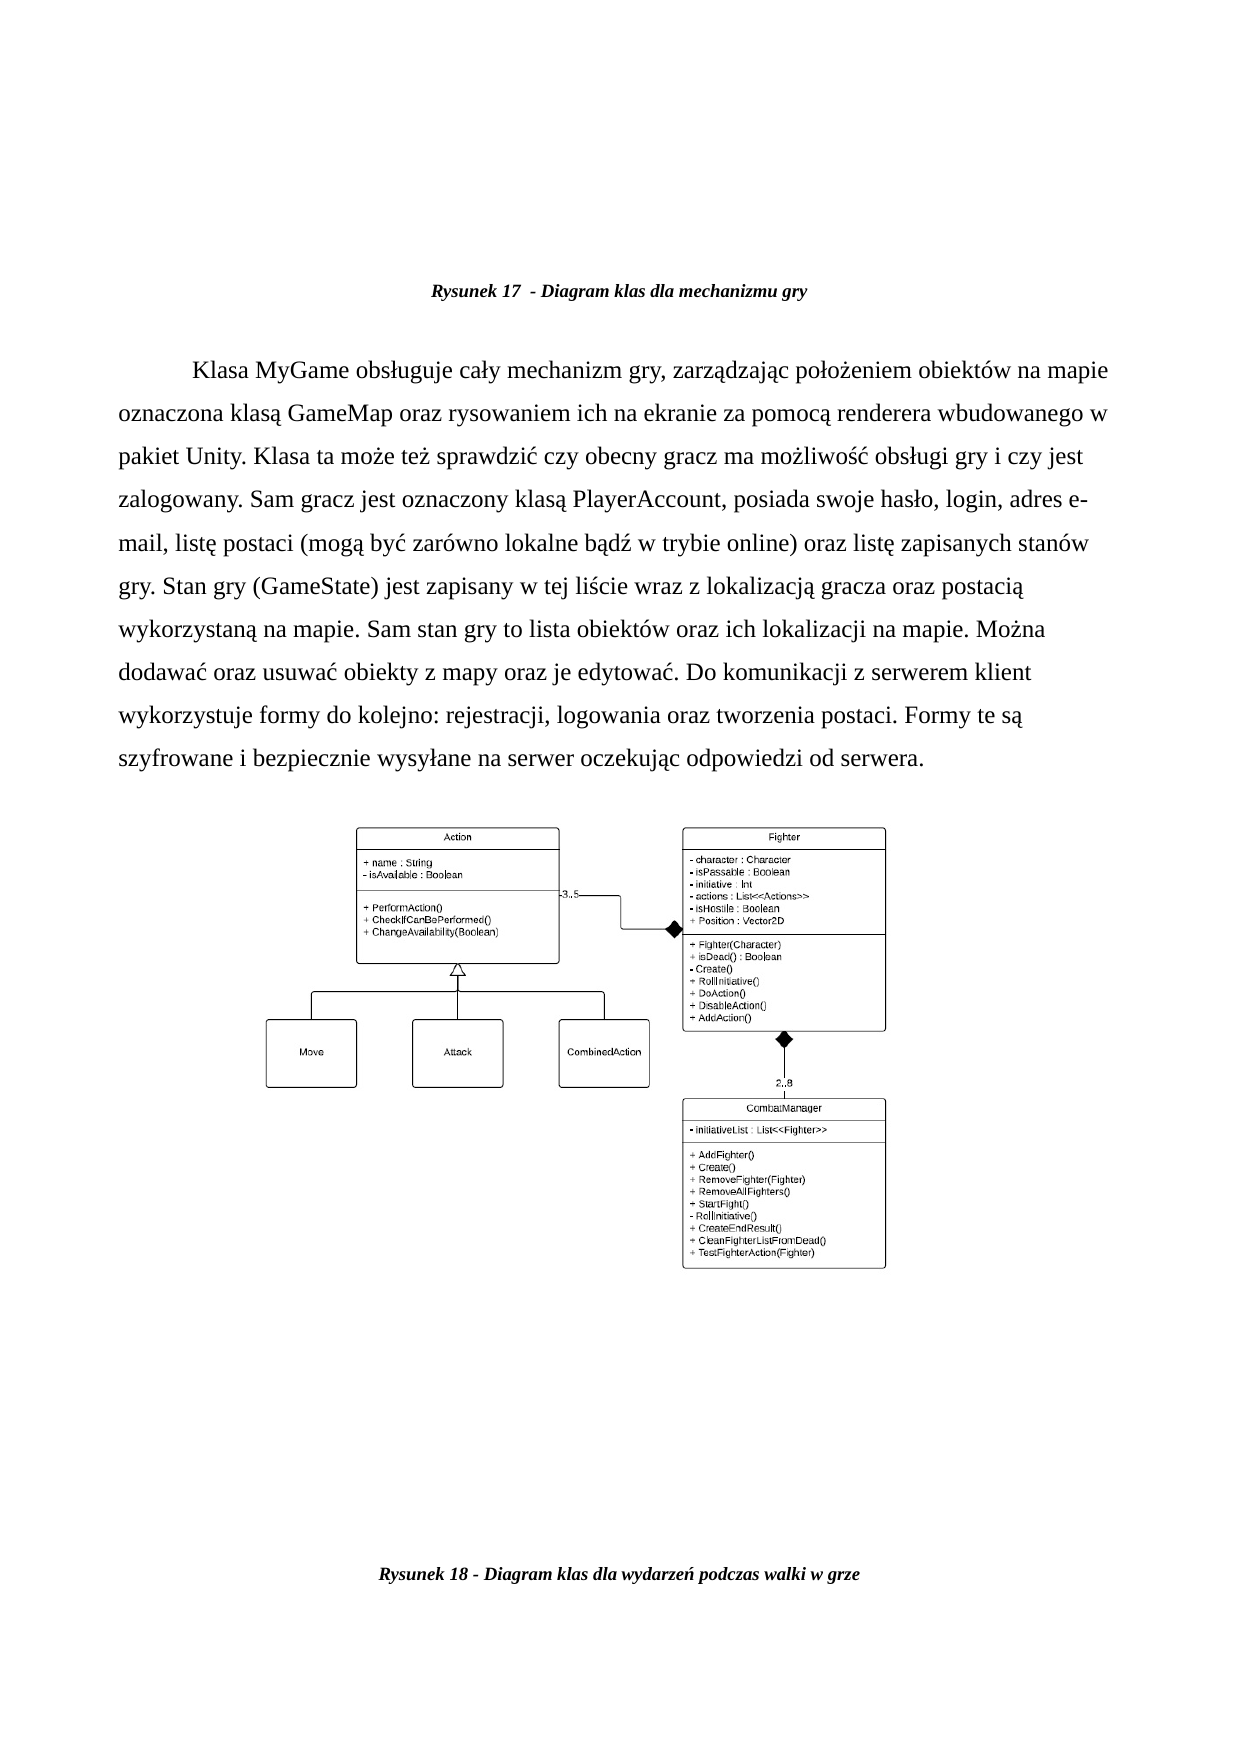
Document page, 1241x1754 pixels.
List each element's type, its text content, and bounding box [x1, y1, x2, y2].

picture [251, 809, 896, 1276]
text Rysunek 17 - Diagram klas dla mechanizmu gry [118, 280, 1122, 301]
text Klasa MyGame obsługuje cały mechanizm gry, zarządzając położeniem obiektów na mapie oznaczona klasą GameMap oraz rysowaniem ich na ekranie za pomocą renderera wbudowanego w pakiet Unity. Klasa ta może też sprawdzić czy obecny gracz ma możliwość obsługi gry i czy jest zalogowany. Sam gracz jest oznaczony klasą PlayerAccount, posiada swoje hasło, login, adres e-mail, listę postaci (mogą być zarówno lokalne bądź w trybie online) oraz listę zapisanych stanów gry. Stan gry (GameState) jest zapisany w tej liście wraz z lokalizacją gracza oraz postacią wykorzystaną na mapie. Sam stan gry to lista obiektów oraz ich lokalizacji na mapie. Można dodawać oraz usuwać obiekty z mapy oraz je edytować. Do komunikacji z serwerem klient wykorzystuje formy do kolejno: rejestracji, logowania oraz tworzenia postaci. Formy te są szyfrowane i bezpiecznie wysyłane na serwer oczekując odpowiedzi od serwera. [118, 355, 1122, 772]
text Rysunek 18 - Diagram klas dla wydarzeń podczas walki w grze [118, 1563, 1122, 1584]
